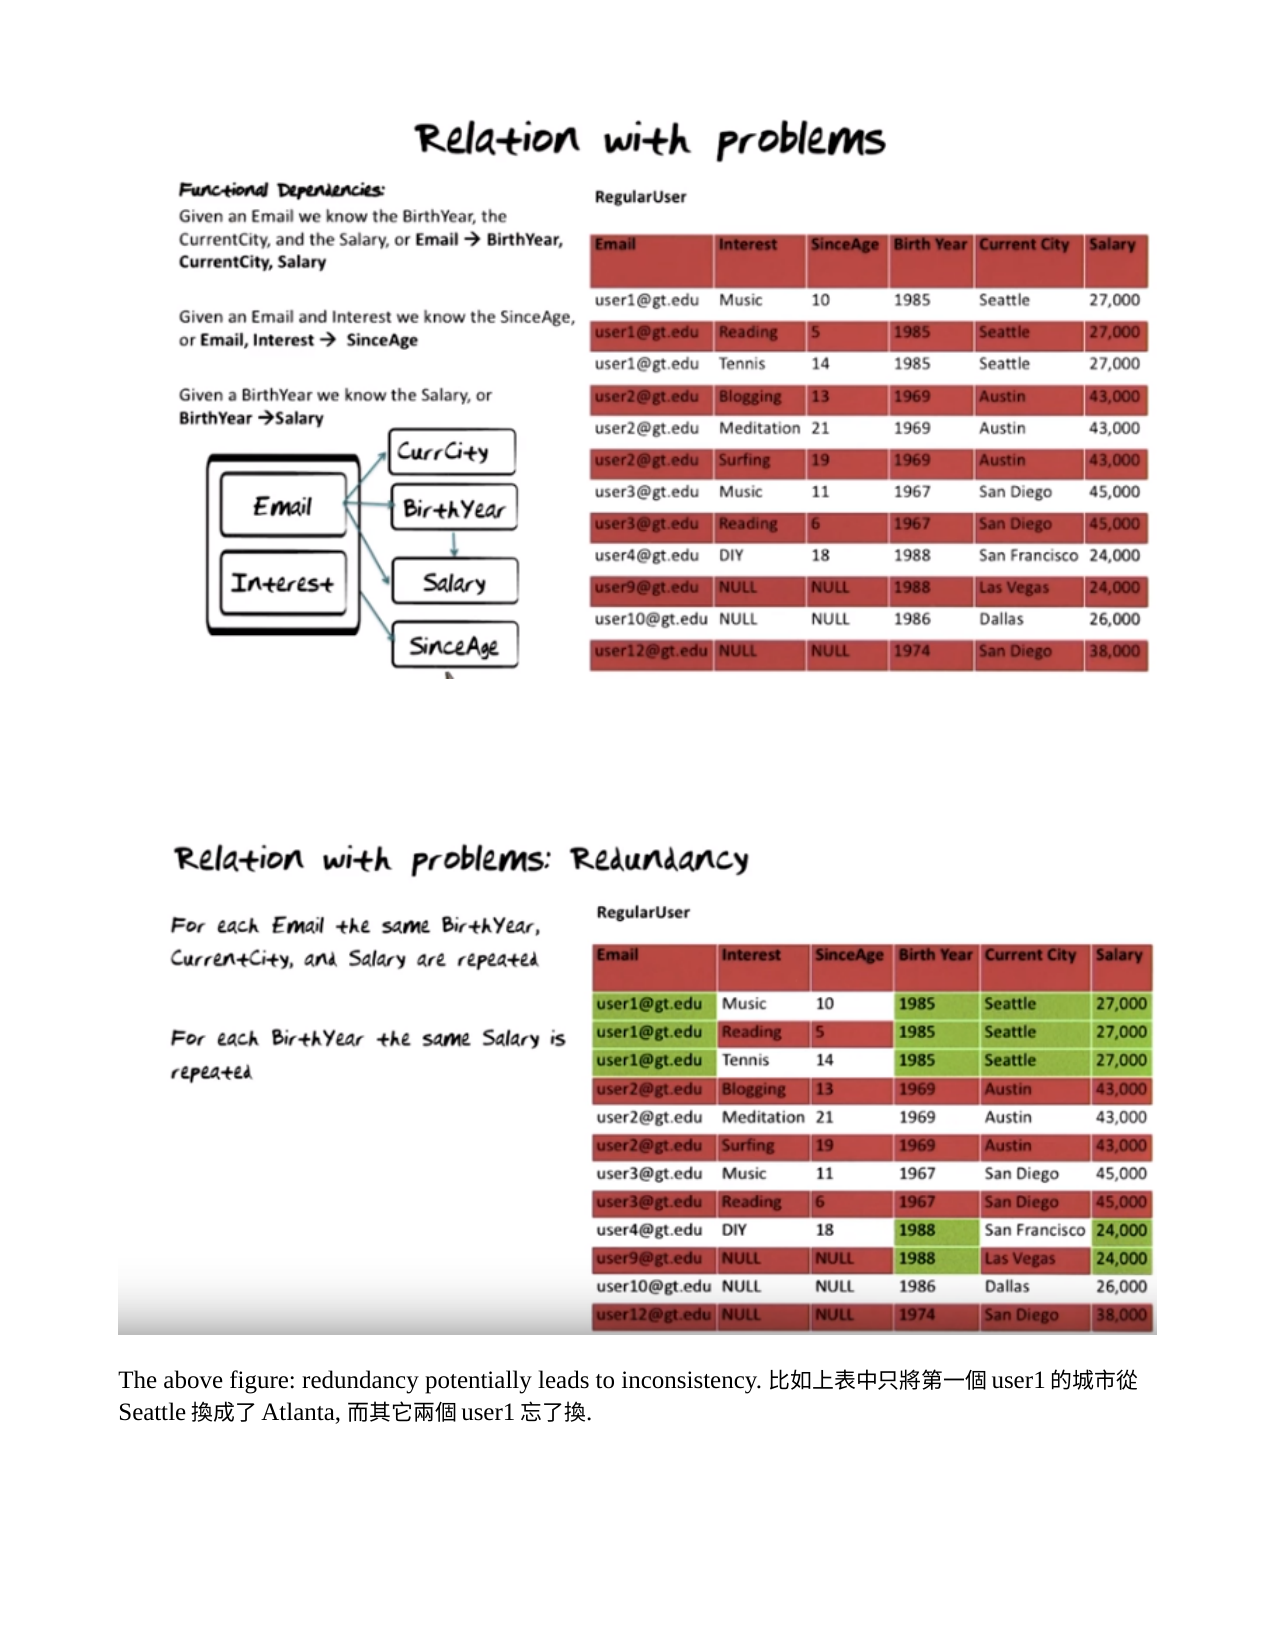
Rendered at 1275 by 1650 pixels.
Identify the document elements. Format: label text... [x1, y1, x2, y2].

text The above figure: redundancy potentially leads to inconsistency. 比如上表中只將第一個user1的城市從Seattle換成了Atlanta, 而其它兩個user1忘了換. [118, 1363, 1157, 1427]
picture [118, 821, 1157, 1335]
picture [118, 118, 1157, 679]
